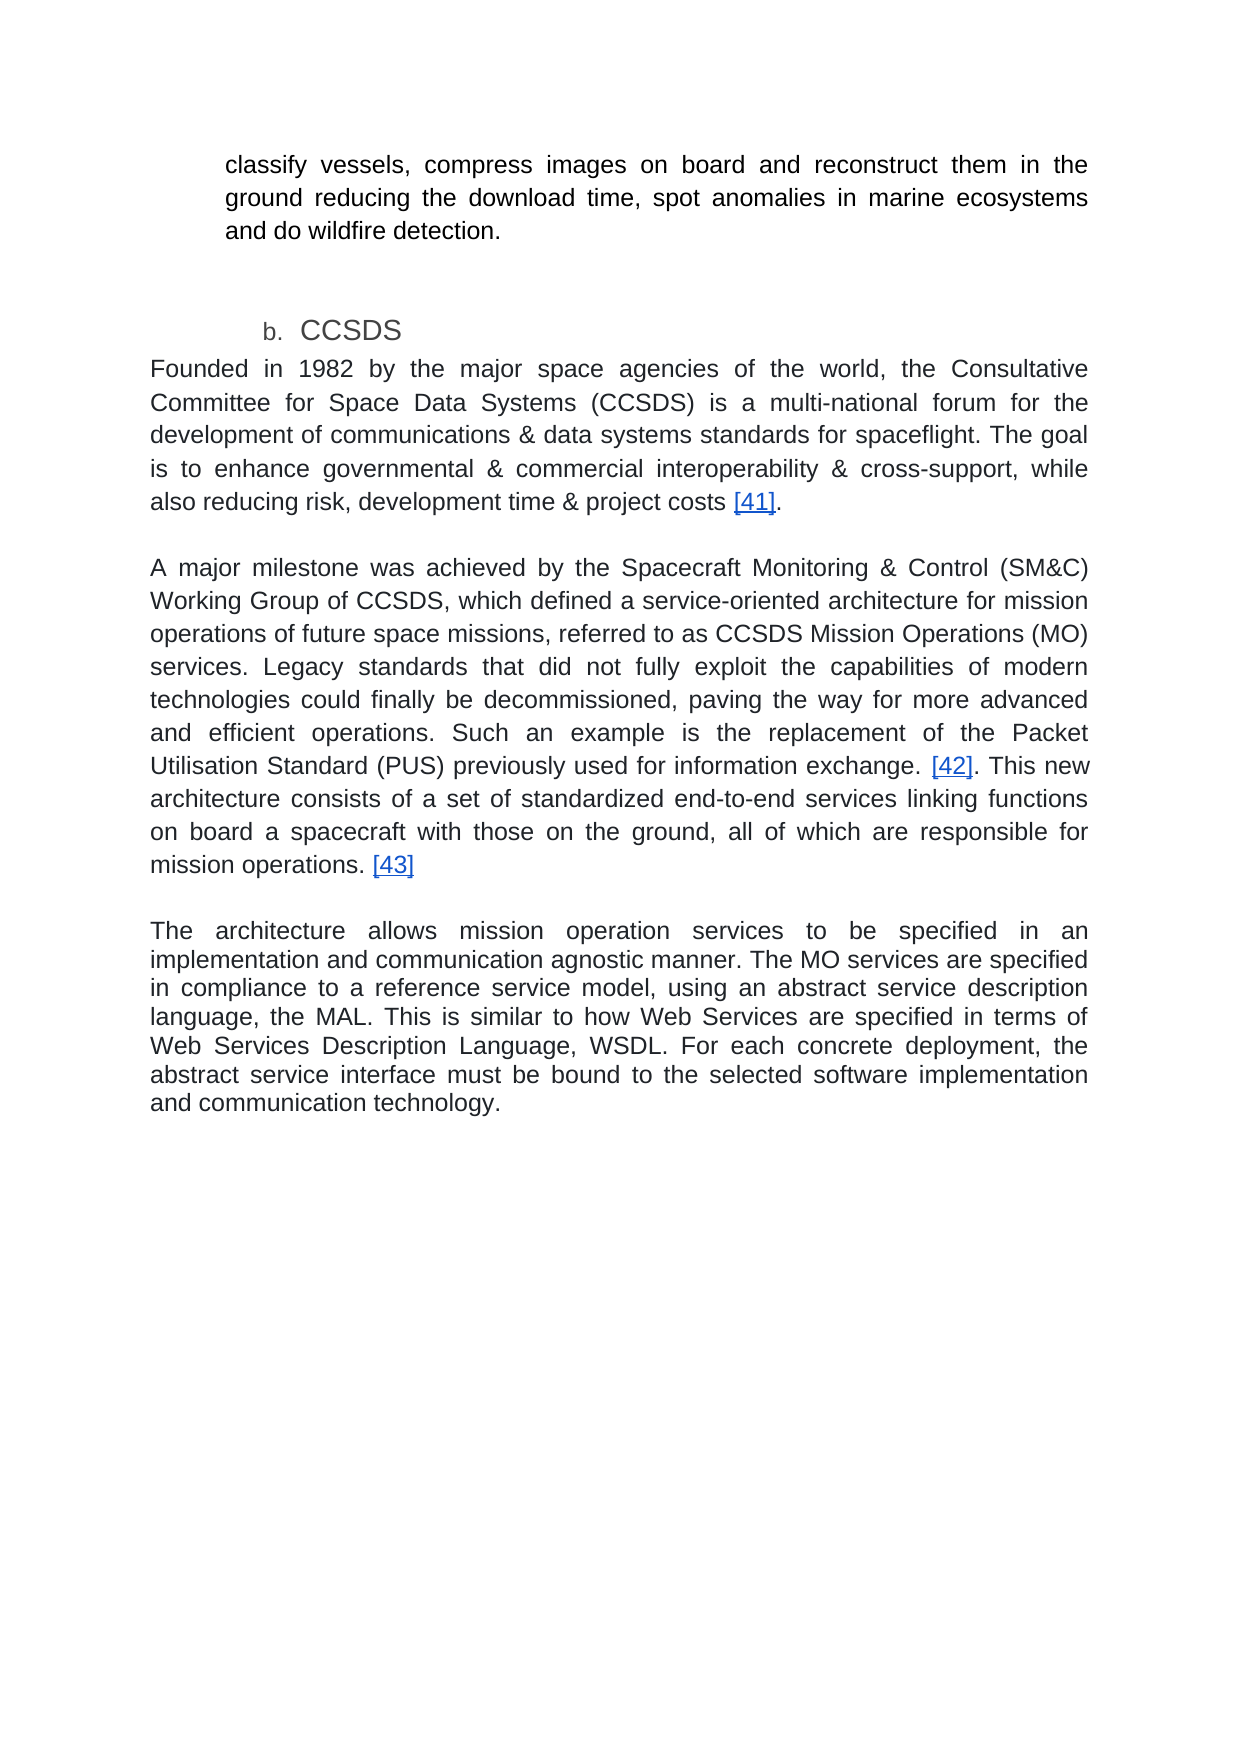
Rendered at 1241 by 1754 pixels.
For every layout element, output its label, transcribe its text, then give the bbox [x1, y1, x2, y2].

text A major milestone was achieved by the Spacecraft Monitoring & Control (SM&C) Working Group of CCSDS, which defined a service-oriented architecture for mission operations of future space missions, referred to as CCSDS Mission Operations (MO) services. Legacy standards that did not fully exploit the capabilities of modern technologies could finally be decommissioned, paving the way for more advanced and efficient operations. Such an example is the replacement of the Packet Utilisation Standard (PUS) previously used for information exchange. [42]. This new architecture consists of a set of standardized end-to-end services linking functions on board a spacecraft with those on the ground, all of which are responsible for mission operations. [43] [150, 553, 1090, 878]
text The architecture allows mission operation services to be specified in an implementation and communication agnostic manner. The MO services are specified in compliance to a reference service model, using an abstract service description language, the MAL. This is similar to how Web Services are specified in terms of Web Services Description Language, WSDL. For each concrete deployment, the abstract service interface must be bound to the selected software implementation and communication technology. [150, 916, 1090, 1117]
subtitle CCSDS [262, 313, 1090, 346]
text Founded in 1982 by the major space agencies of the world, the Consultative Committee for Space Data Systems (CCSDS) is a multi-national forum for the development of communications & data systems standards for spaceflight. The goal is to enhance governmental & commercial interoperability & cross-support, while also reducing risk, development time & project costs [41]. [150, 354, 1090, 515]
list classify vessels, compress images on board and reconstruct them in the ground reducing the download time, spot anomalies in marine ecosystems and do wildfire detection. [187, 150, 1090, 245]
